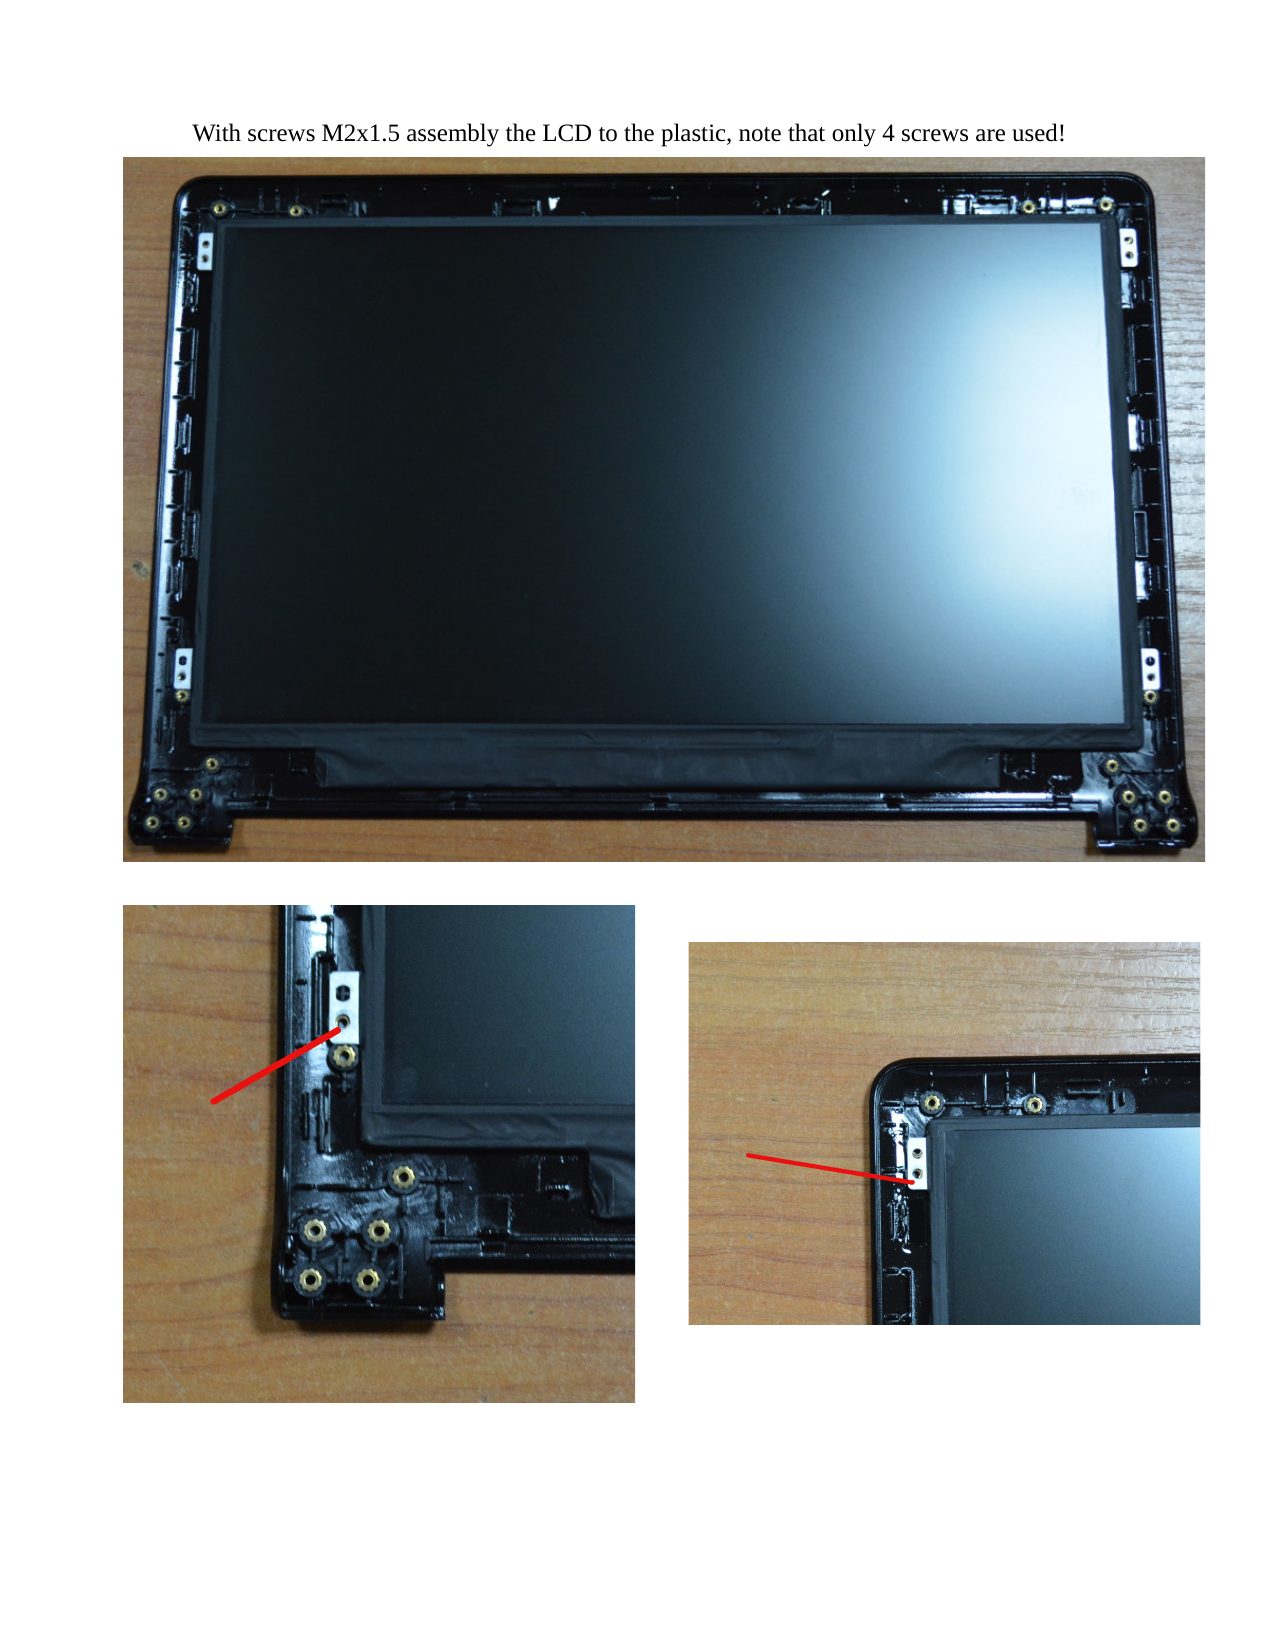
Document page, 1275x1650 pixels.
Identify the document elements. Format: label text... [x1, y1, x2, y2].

picture [123, 157, 1206, 862]
text With screws M2x1.5 assembly the LCD to the plastic, note that only 4 screws are used! [118, 118, 1157, 147]
picture [123, 905, 636, 1403]
picture [688, 942, 1201, 1325]
